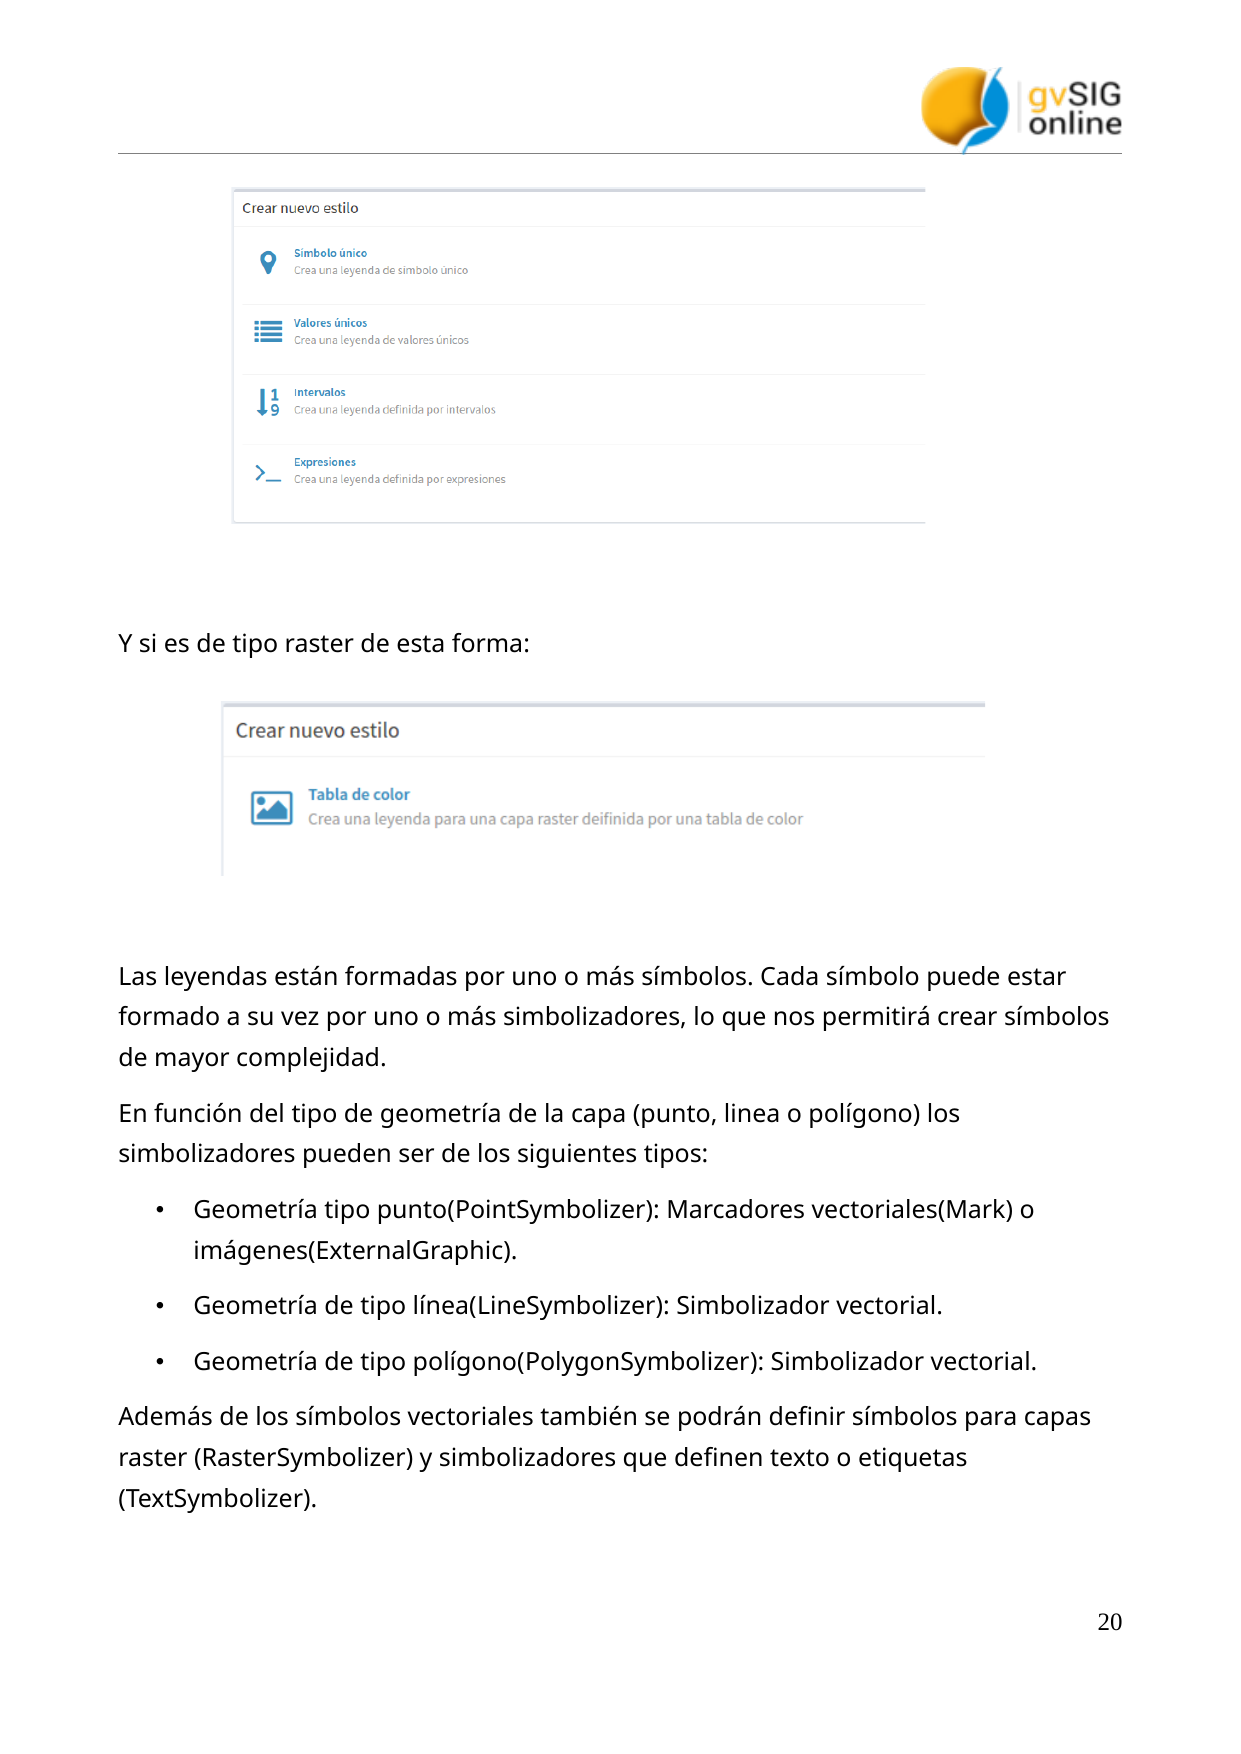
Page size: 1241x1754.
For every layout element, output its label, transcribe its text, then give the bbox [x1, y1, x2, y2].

text Y si es de tipo raster de esta forma: [118, 626, 1122, 660]
picture [220, 701, 986, 876]
list Geometría de tipo polígono(PolygonSymbolizer): Simbolizador vectorial. [156, 1343, 1122, 1377]
list Geometría tipo punto(PointSymbolizer): Marcadores vectoriales(Mark) o imágenes(ExternalGraphic). [156, 1191, 1122, 1266]
picture [921, 67, 1122, 155]
picture [231, 187, 926, 524]
list Geometría de tipo línea(LineSymbolizer): Simbolizador vectorial. [156, 1288, 1122, 1322]
text Además de los símbolos vectoriales también se podrán definir símbolos para capas raster (RasterSymbolizer) y simbolizadores que definen texto o etiquetas (TextSymbolizer). [118, 1398, 1122, 1514]
text Las leyendas están formadas por uno o más símbolos. Cada símbolo puede estar formado a su vez por uno o más simbolizadores, lo que nos permitirá crear símbolos de mayor complejidad. [118, 958, 1122, 1074]
text En función del tipo de geometría de la capa (punto, linea o polígono) los simbolizadores pueden ser de los siguientes tipos: [118, 1095, 1122, 1170]
